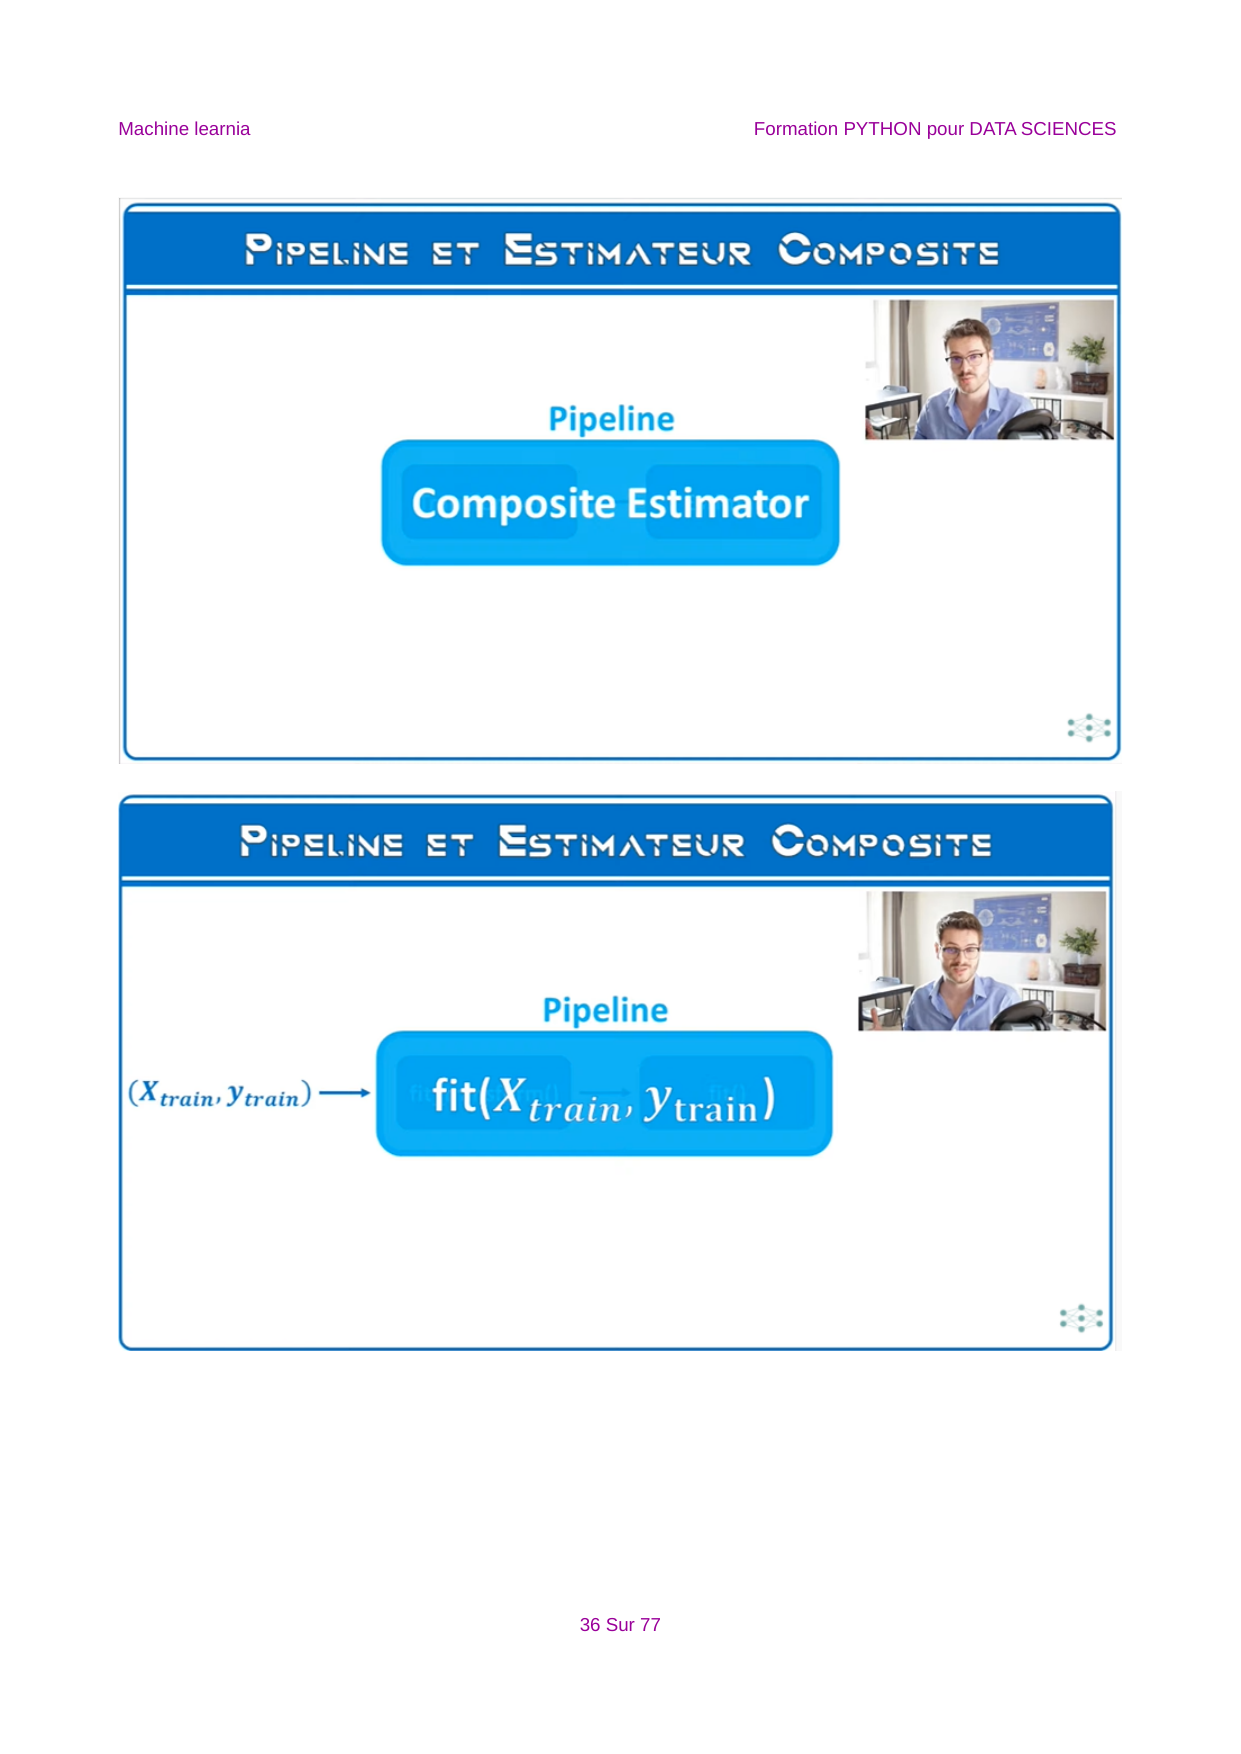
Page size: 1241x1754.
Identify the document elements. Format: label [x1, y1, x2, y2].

picture [118, 197, 1122, 764]
picture [118, 791, 1122, 1351]
